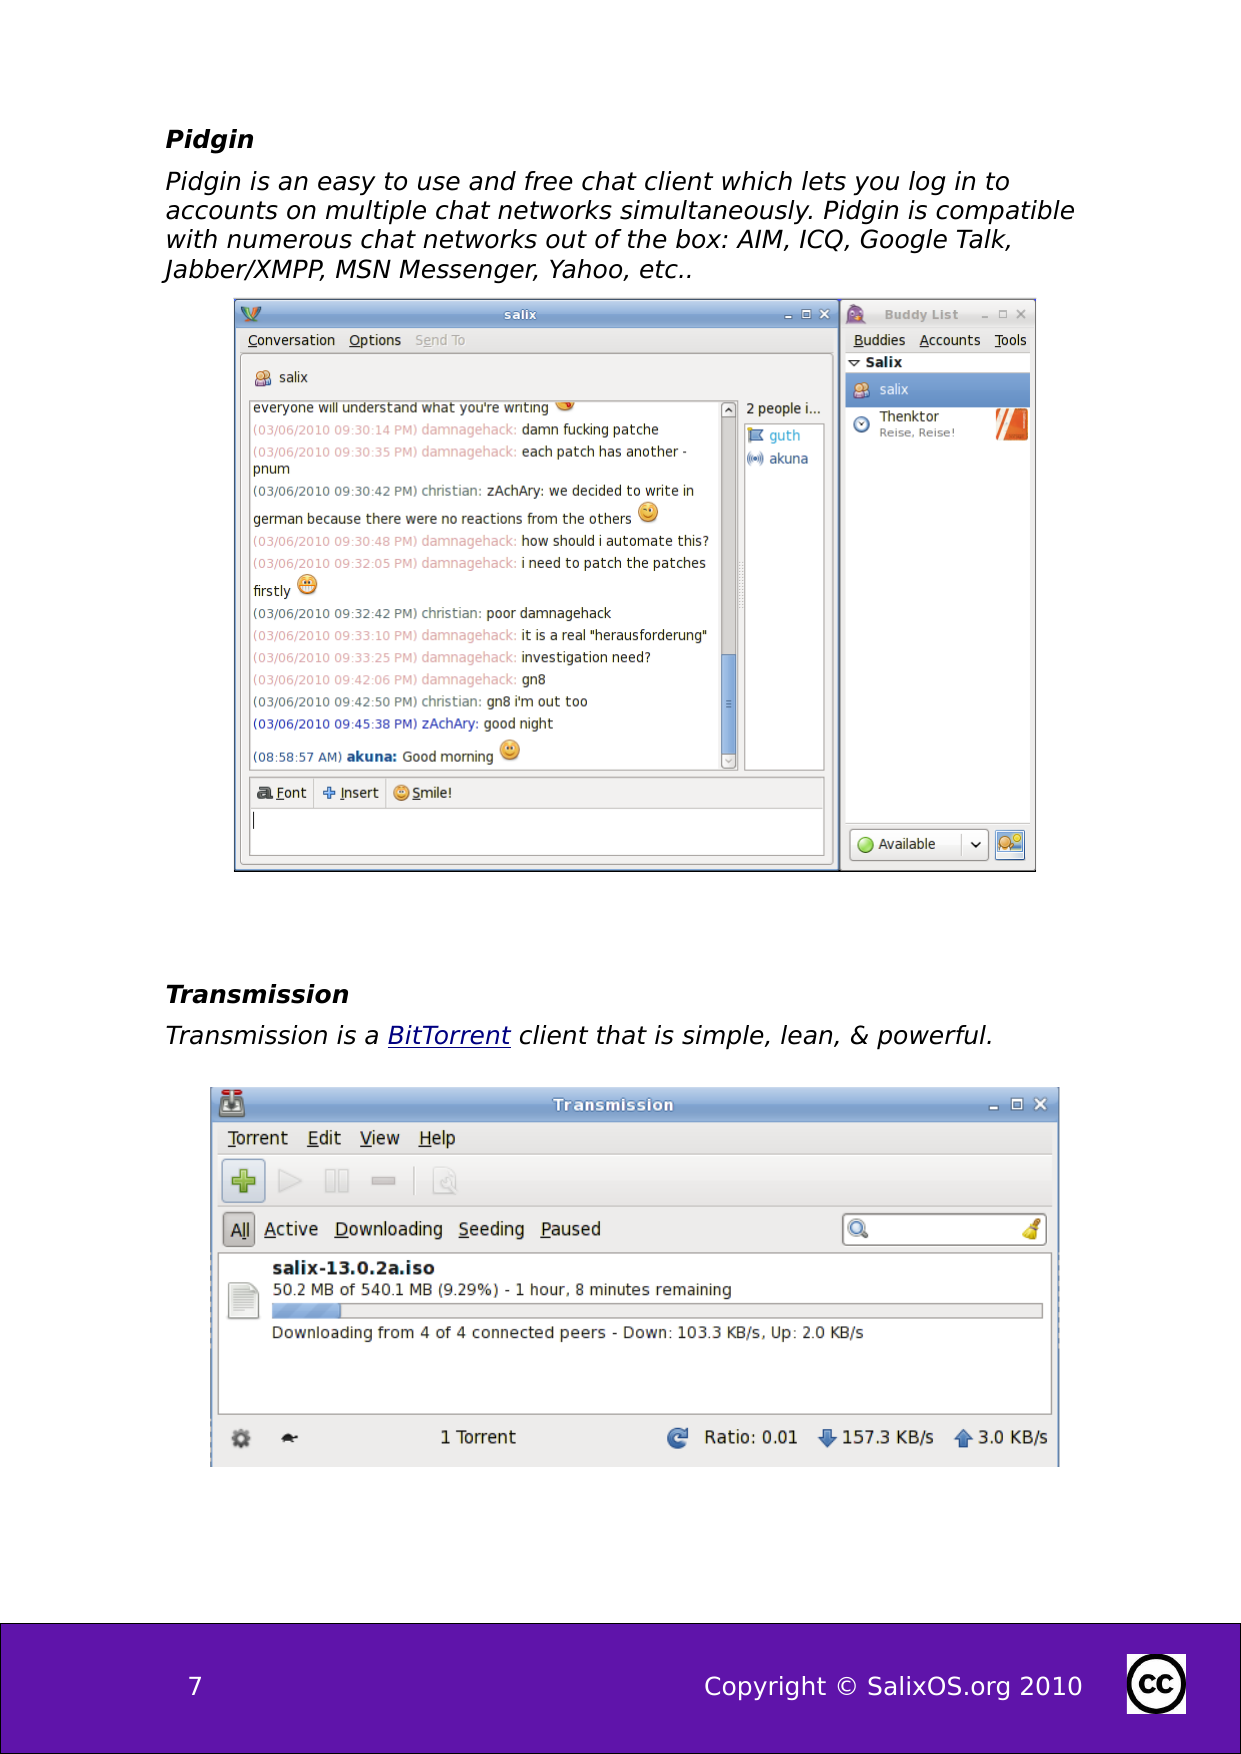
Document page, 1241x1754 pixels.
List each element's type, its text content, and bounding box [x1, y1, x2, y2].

subtitle Pidgin [165, 126, 1104, 155]
picture [233, 297, 1037, 872]
subtitle Transmission [165, 980, 1104, 1009]
text Pidgin is an easy to use and free chat client which lets you log in to accounts on multiple chat networks simultaneously. Pidgin is compatible with numerous chat networks out of the box: AIM, ICQ, Google Talk, Jabber/XMPP, MSN Messenger, Yahoo, etc.. [165, 167, 1104, 284]
picture [1126, 1654, 1186, 1714]
picture [210, 1087, 1060, 1467]
text Transmission is a BitTorrent client that is simple, lean, & powerful. [165, 1021, 1104, 1051]
